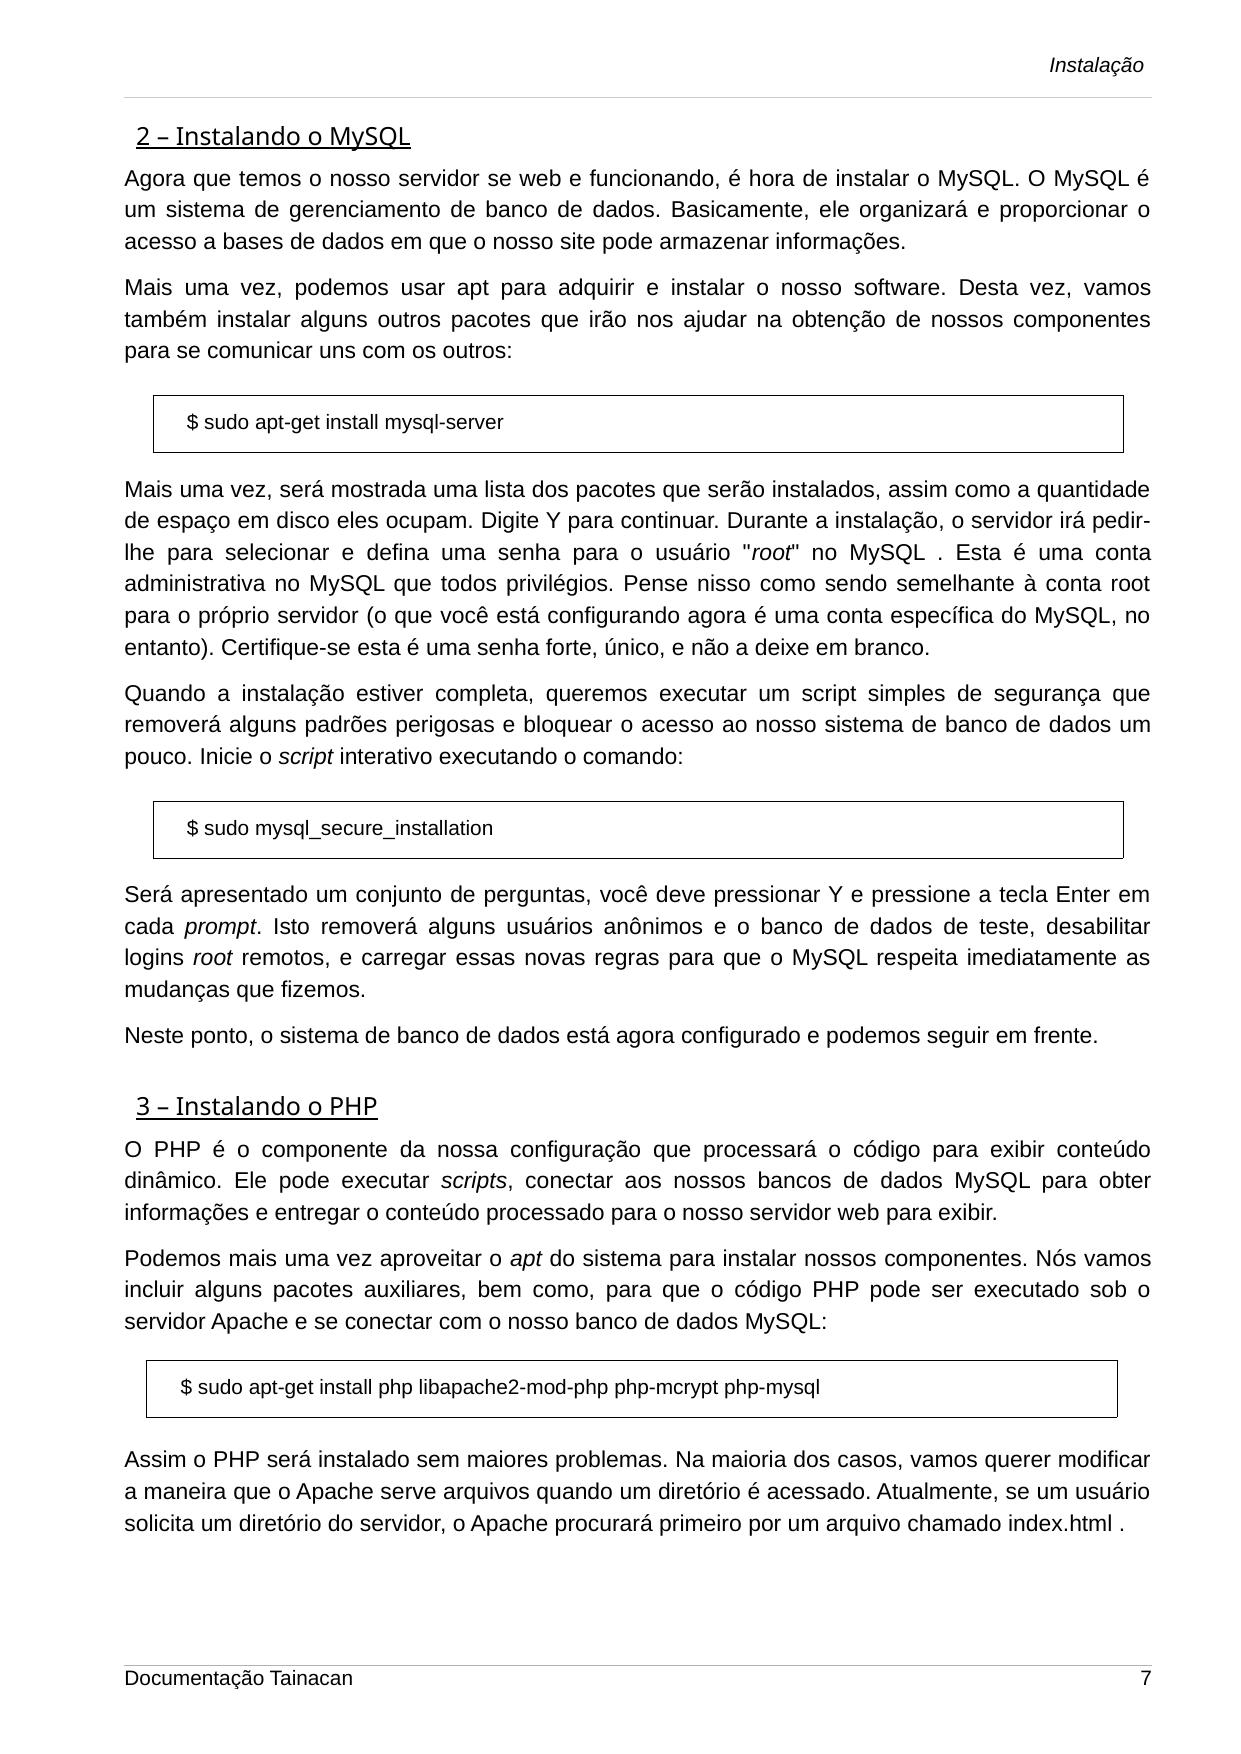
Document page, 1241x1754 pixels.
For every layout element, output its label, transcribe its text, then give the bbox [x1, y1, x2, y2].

text Agora que temos o nosso servidor se web e funcionando, é hora de instalar o MySQL. O MySQL é um sistema de gerenciamento de banco de dados. Basicamente, ele organizará e proporcionar o acesso a bases de dados em que o nosso site pode armazenar informações. [124, 165, 1152, 254]
subtitle 3 – Instalando o PHP [136, 1089, 1152, 1123]
list $ sudo mysql_secure_installation [162, 810, 1114, 839]
text Podemos mais uma vez aproveitar o apt do sistema para instalar nossos componentes. Nós vamos incluir alguns pacotes auxiliares, bem como, para que o código PHP pode ser executado sob o servidor Apache e se conectar com o nosso banco de dados MySQL: [124, 1245, 1152, 1334]
text Será apresentado um conjunto de perguntas, você deve pressionar Y e pressione a tecla Enter em cada prompt. Isto removerá alguns usuários anônimos e o banco de dados de teste, desabilitar logins root remotos, e carregar essas novas regras para que o MySQL respeita imediatamente as mudanças que fizemos. [124, 881, 1152, 1002]
text Quando a instalação estiver completa, queremos executar um script simples de segurança que removerá alguns padrões perigosas e bloquear o acesso ao nosso sistema de banco de dados um pouco. Inicie o script interativo executando o comando: [124, 679, 1152, 769]
table_header Instalação [124, 47, 1152, 97]
text Neste ponto, o sistema de banco de dados está agora configurado e podemos seguir em frente. [124, 1022, 1152, 1048]
list $ sudo apt-get install mysql-server [162, 404, 1114, 434]
text Mais uma vez, podemos usar apt para adquirir e instalar o nosso software. Desta vez, vamos também instalar alguns outros pacotes que irão nos ajudar na obtenção de nossos componentes para se comunicar uns com os outros: [124, 274, 1152, 363]
list $ sudo apt-get install php libapache2-mod-php php-mcrypt php-mysql [155, 1369, 1108, 1399]
text Assim o PHP será instalado sem maiores problemas. Na maioria dos casos, vamos querer modificar a maneira que o Apache serve arquivos quando um diretório é acessado. Atualmente, se um usuário solicita um diretório do servidor, o Apache procurará primeiro por um arquivo chamado index.html . [124, 1446, 1152, 1536]
text Mais uma vez, será mostrada uma lista dos pacotes que serão instalados, assim como a quantidade de espaço em disco eles ocupam. Digite Y para continuar. Durante a instalação, o servidor irá pedir-lhe para selecionar e defina uma senha para o usuário "root" no MySQL . Esta é uma conta administrativa no MySQL que todos privilégios. Pense nisso como sendo semelhante à conta root para o próprio servidor (o que você está configurando agora é uma conta específica do MySQL, no entanto). Certifique-se esta é uma senha forte, único, e não a deixe em branco. [124, 476, 1152, 660]
text O PHP é o componente da nossa configuração que processará o código para exibir conteúdo dinâmico. Ele pode executar scripts, conectar aos nossos bancos de dados MySQL para obter informações e entregar o conteúdo processado para o nosso servidor web para exibir. [124, 1136, 1152, 1225]
subtitle 2 – Instalando o MySQL [136, 118, 1152, 152]
